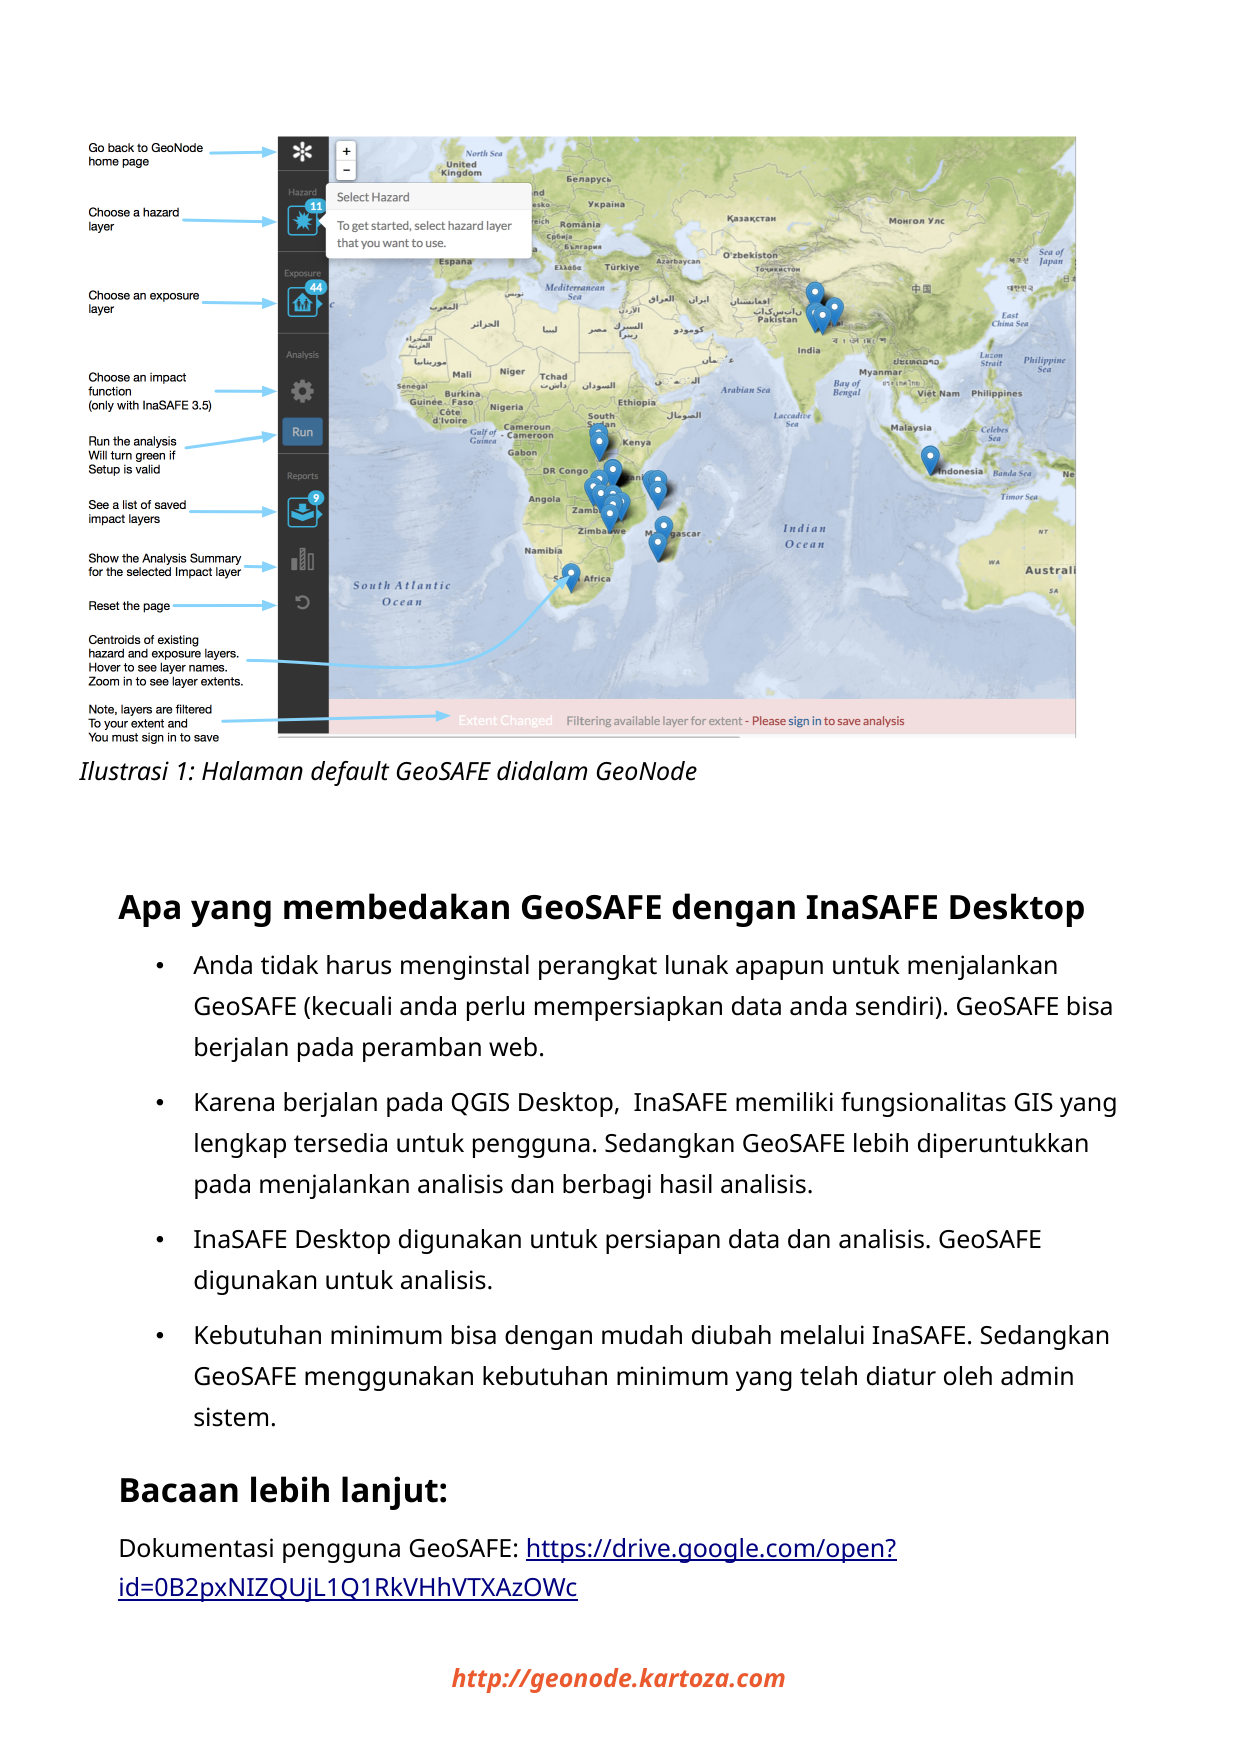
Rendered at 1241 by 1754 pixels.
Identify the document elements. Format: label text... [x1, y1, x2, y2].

subtitle Apa yang membedakan GeoSAFE dengan InaSAFE Desktop [118, 883, 1122, 929]
picture [79, 130, 1084, 747]
list Kebutuhan minimum bisa dengan mudah diubah melalui InaSAFE. Sedangkan GeoSAFE menggunakan kebutuhan minimum yang telah diatur oleh admin sistem. [156, 1318, 1122, 1434]
list Karena berjalan pada QGIS Desktop, InaSAFE memiliki fungsionalitas GIS yang lengkap tersedia untuk pengguna. Sedangkan GeoSAFE lebih diperuntukkan pada menjalankan analisis dan berbagi hasil analisis. [156, 1084, 1122, 1200]
subtitle Bacaan lebih lanjut: [118, 1467, 1122, 1512]
list InaSAFE Desktop digunakan untuk persiapan data dan analisis. GeoSAFE digunakan untuk analisis. [156, 1222, 1122, 1297]
text Ill Ilustrasi 1: Halaman default GeoSAFE didalam GeoNode [79, 131, 1133, 788]
text Dokumentasi pengguna GeoSAFE: https://drive.google.com/open?id=0B2pxNIZQUjL1Q1RkVHhVTXAzOWc [118, 1531, 1122, 1604]
list Anda tidak harus menginstal perangkat lunak apapun untuk menjalankan GeoSAFE (kecuali anda perlu mempersiapkan data anda sendiri). GeoSAFE bisa berjalan pada peramban web. [156, 947, 1122, 1063]
